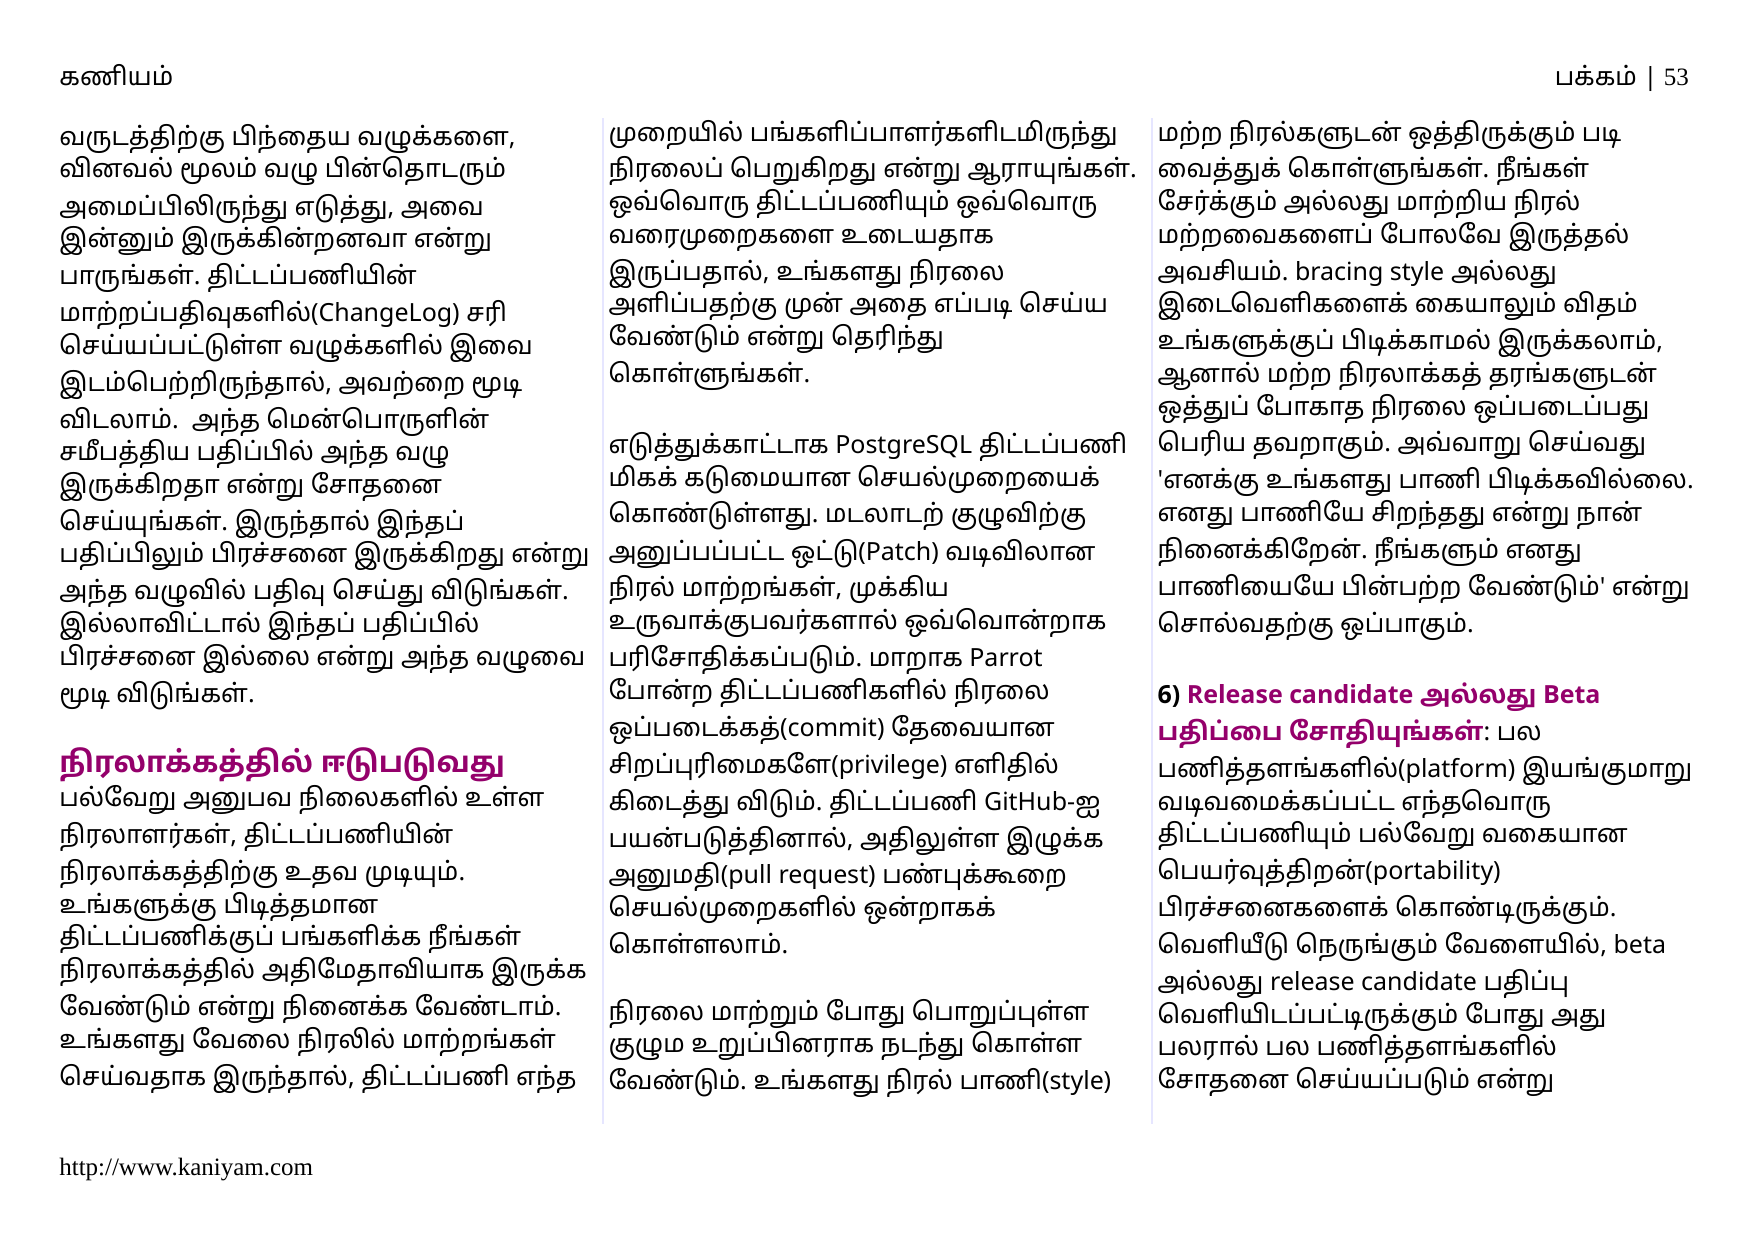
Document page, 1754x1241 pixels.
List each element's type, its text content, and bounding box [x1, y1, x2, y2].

text பல்வேறு அனுபவ நிலைகளில் உள்ள நிரலாளர்கள், திட்டப்பணியின் நிரலாக்கத்திற்கு உதவ முடியும். உங்களுக்கு பிடித்தமான திட்டப்பணிக்குப் பங்களிக்க நீங்கள் நிரலாக்கத்தில் அதிமேதாவியாக இருக்க வேண்டும் என்று நினைக்க வேண்டாம். உங்களது வேலை நிரலில் மாற்றங்கள் செய்வதாக இருந்தால், திட்டப்பணி எந்த [59, 784, 597, 1095]
text மற்ற நிரல்களுடன் ஒத்திருக்கும் படி வைத்துக் கொள்ளுங்கள். நீங்கள் சேர்க்கும் அல்லது மாற்றிய நிரல் மற்றவைகளைப் போலவே இருத்தல் அவசியம். bracing style அல்லது இடைவெளிகளைக் கையாலும் விதம் உங்களுக்குப் பிடிக்காமல் இருக்கலாம், ஆனால் மற்ற நிரலாக்கத் தரங்களுடன் ஒத்துப் போகாத நிரலை ஒப்படைப்பது பெரிய தவறாகும். அவ்வாறு செய்வது 'எனக்கு உங்களது பாணி பிடிக்கவில்லை. எனது பாணியே சிறந்தது என்று நான் நினைக்கிறேன். நீங்களும் எனது பாணியையே பின்பற்ற வேண்டும்' என்று சொல்வதற்கு ஒப்பாகும். [1157, 118, 1695, 643]
text முறையில் பங்களிப்பாளர்களிடமிருந்து நிரலைப் பெறுகிறது என்று ஆராயுங்கள். ஒவ்வொரு திட்டப்பணியும் ஒவ்வொரு வரைமுறைகளை உடையதாக இருப்பதால், உங்களது நிரலை அளிப்பதற்கு முன் அதை எப்படி செய்ய வேண்டும் என்று தெரிந்து கொள்ளுங்கள். [608, 118, 1146, 392]
text நிரலாக்கத்தில் ஈடுபடுவது [59, 746, 597, 784]
text எடுத்துக்காட்டாக PostgreSQL திட்டப்பணி மிகக் கடுமையான செயல்முறையைக் கொண்டுள்ளது. மடலாடற் குழுவிற்கு அனுப்பப்பட்ட ஒட்டு(Patch) வடிவிலான நிரல் மாற்றங்கள், முக்கிய உருவாக்குபவர்களால் ஒவ்வொன்றாக பரிசோதிக்கப்படும். மாறாக Parrot போன்ற திட்டப்பணிகளில் நிரலை ஒப்படைக்கத்(commit) தேவையான சிறப்புரிமைகளே(privilege) எளிதில் கிடைத்து விடும். திட்டப்பணி GitHub-ஐ பயன்படுத்தினால், அதிலுள்ள இழுக்க அனுமதி(pull request) பண்புக்கூறை செயல்முறைகளில் ஒன்றாகக் கொள்ளலாம். [608, 427, 1146, 964]
text வருடத்திற்கு பிந்தைய வழுக்களை, வினவல் மூலம் வழு பின்தொடரும் அமைப்பிலிருந்து எடுத்து, அவை இன்னும் இருக்கின்றனவா என்று பாருங்கள். திட்டப்பணியின் மாற்றப்பதிவுகளில்(ChangeLog) சரி செய்யப்பட்டுள்ள வழுக்களில் இவை இடம்பெற்றிருந்தால், அவற்றை மூடி விடலாம். அந்த மென்பொருளின் சமீபத்திய பதிப்பில் அந்த வழு இருக்கிறதா என்று சோதனை செய்யுங்கள். இருந்தால் இந்தப் பதிப்பிலும் பிரச்சனை இருக்கிறது என்று அந்த வழுவில் பதிவு செய்து விடுங்கள். இல்லாவிட்டால் இந்தப் பதிப்பில் பிரச்சனை இல்லை என்று அந்த வழுவை மூடி விடுங்கள். [59, 118, 597, 712]
text நிரலை மாற்றும் போது பொறுப்புள்ள குழும உறுப்பினராக நடந்து கொள்ள வேண்டும். உங்களது நிரல் பாணி(style) [608, 998, 1146, 1100]
text 6) Release candidate அல்லது Beta பதிப்பை சோதியுங்கள்: பல பணித்தளங்களில்(platform) இயங்குமாறு வடிவமைக்கப்பட்ட எந்தவொரு திட்டப்பணியும் பல்வேறு வகையான பெயர்வுத்திறன்(portability) பிரச்சனைகளைக் கொண்டிருக்கும். வெளியீடு நெருங்கும் வேளையில், beta அல்லது release candidate பதிப்பு வெளியிடப்பட்டிருக்கும் போது அது பலரால் பல பணித்தளங்களில் சோதனை செய்யப்படும் என்று [1157, 677, 1695, 1098]
